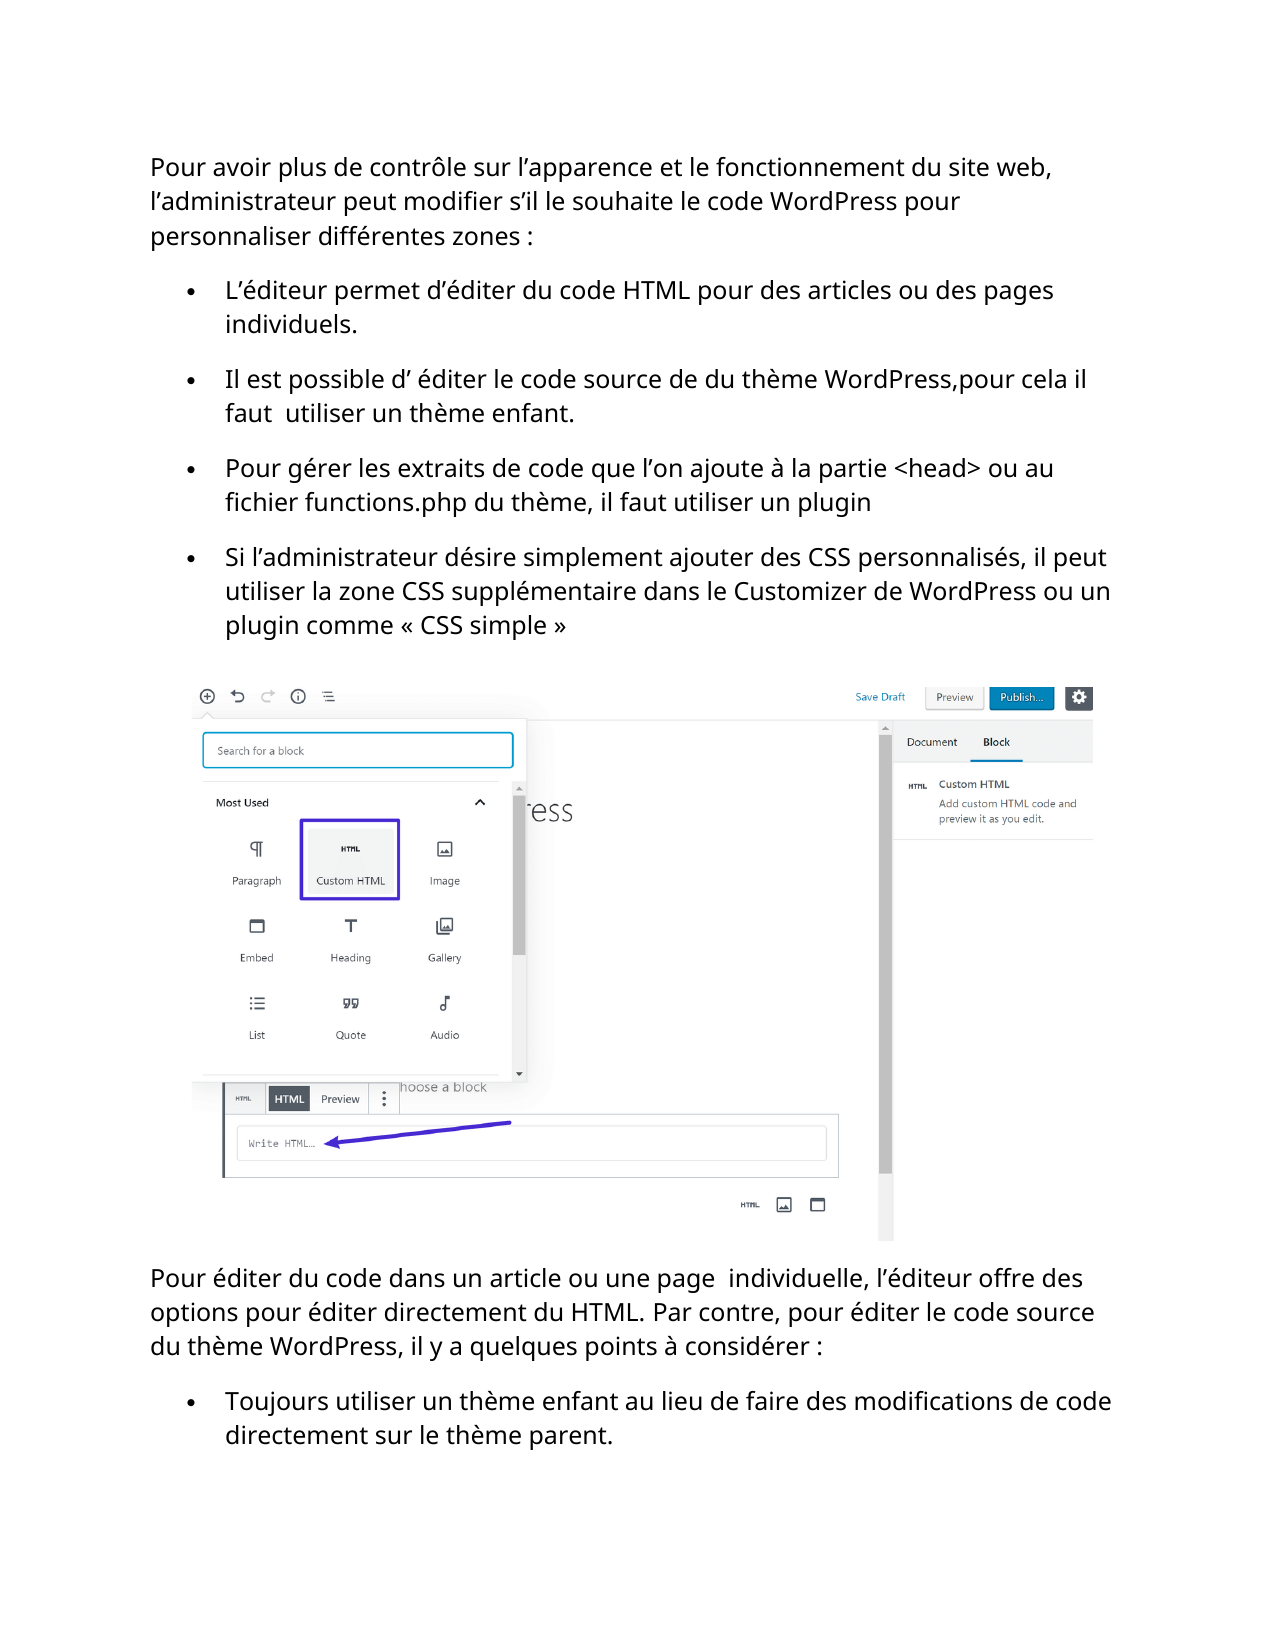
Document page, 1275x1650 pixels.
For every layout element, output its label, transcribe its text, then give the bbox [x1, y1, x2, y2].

list Il est possible d’ éditer le code source de du thème WordPress,pour cela il faut utiliser un thème enfant. [187, 362, 1125, 430]
list Pour gérer les extraits de code que l’on ajoute à la partie <head> ou au fichier functions.php du thème, il faut utiliser un plugin [187, 451, 1125, 519]
text Pour éditer du code dans un article ou une page individuelle, l’éditeur offre des options pour éditer directement du HTML. Par contre, pour éditer le code source du thème WordPress, il y a quelques points à considérer : [150, 1261, 1125, 1363]
list L’éditeur permet d’éditer du code HTML pour des articles ou des pages individuels. [187, 273, 1125, 341]
text Pour avoir plus de contrôle sur l’apparence et le fonctionnement du site web, l’administrateur peut modifier s’il le souhaite le code WordPress pour personnaliser différentes zones : [150, 150, 1125, 252]
list Si l’administrateur désire simplement ajouter des CSS personnalisés, il peut utiliser la zone CSS supplémentaire dans le Customizer de WordPress ou un plugin comme « CSS simple » [187, 540, 1125, 642]
list Toujours utiliser un thème enfant au lieu de faire des modifications de code directement sur le thème parent. [187, 1384, 1125, 1452]
